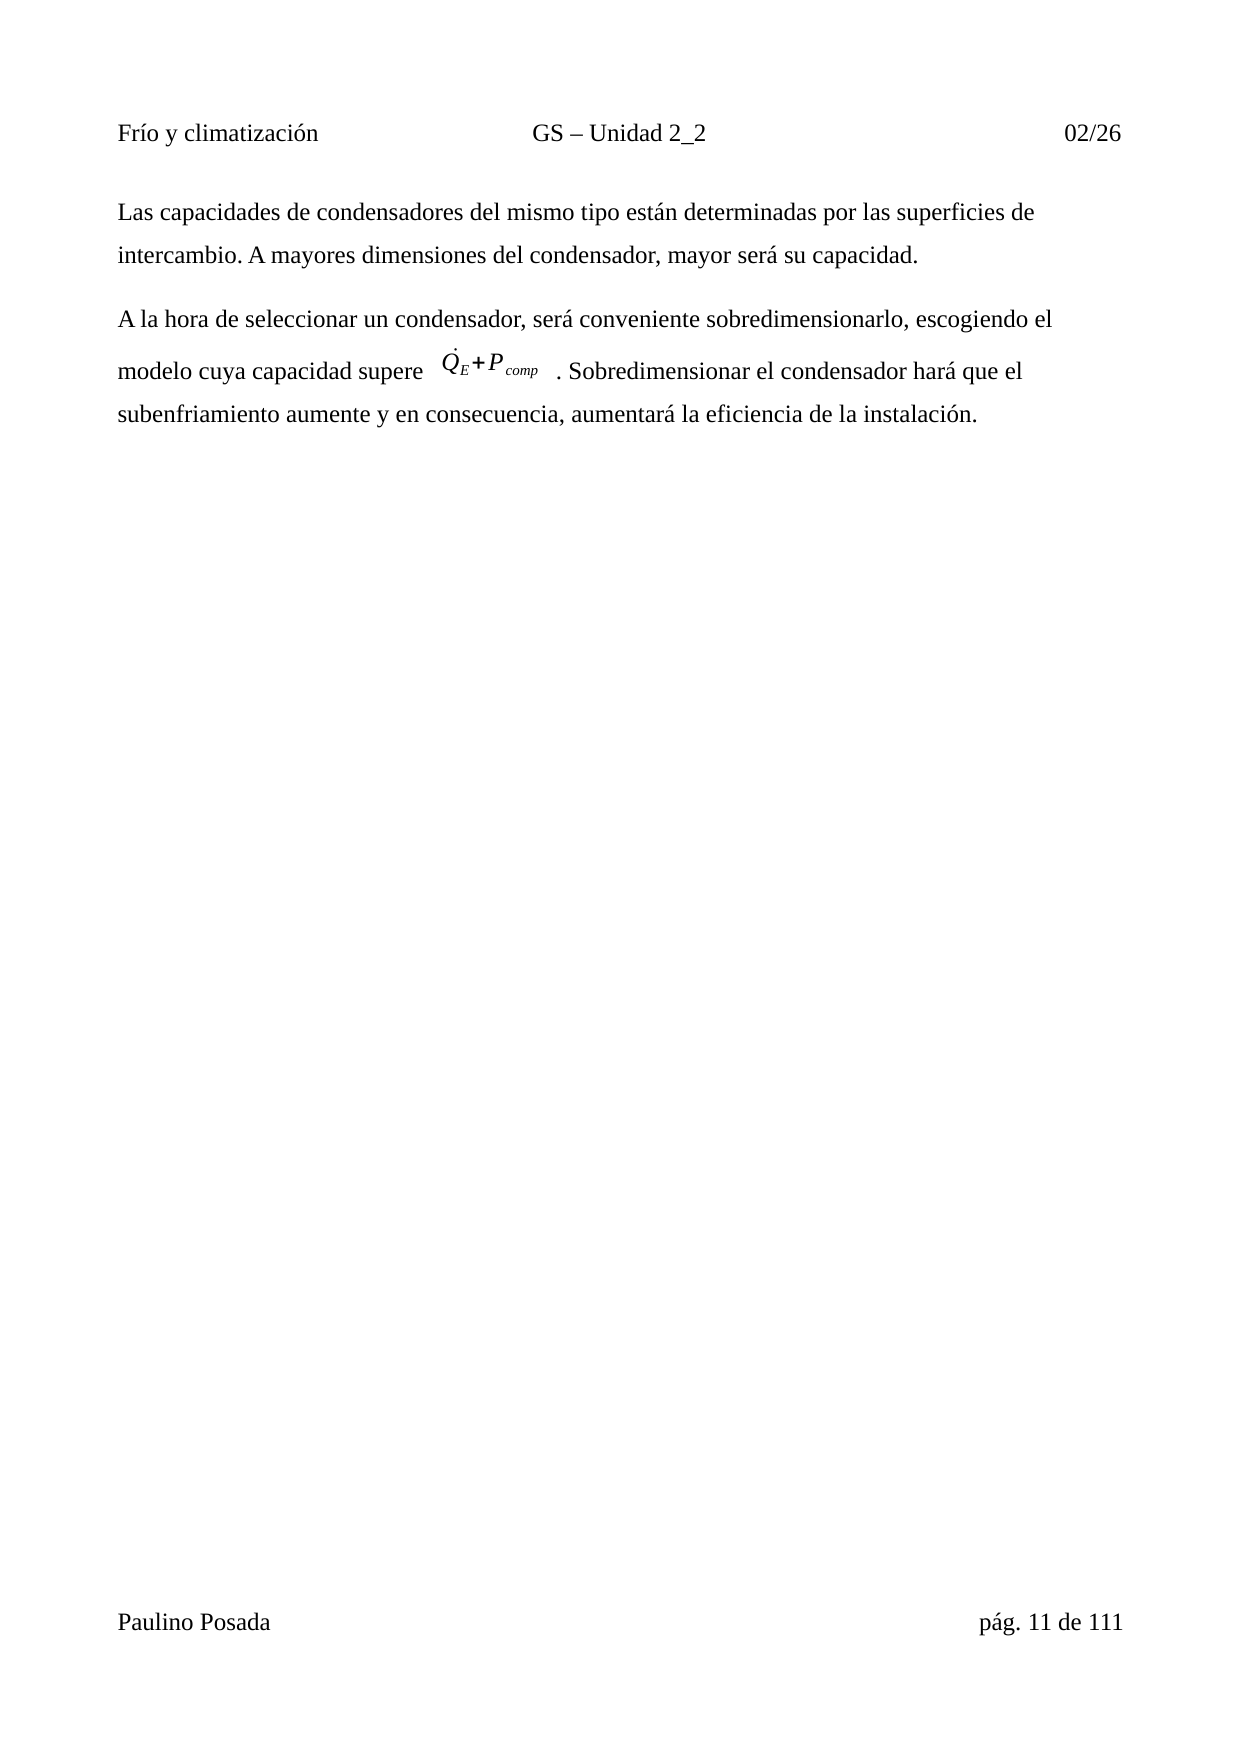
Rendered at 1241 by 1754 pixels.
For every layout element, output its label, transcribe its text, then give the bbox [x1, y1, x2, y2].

text A la hora de seleccionar un condensador, será conveniente sobredimensionarlo, escogiendo el modelo cuya capacidad supere. Sobredimensionar el condensador hará que el subenfriamiento aumente y en consecuencia, aumentará la eficiencia de la instalación. [117, 304, 1123, 428]
text Las capacidades de condensadores del mismo tipo están determinadas por las superficies de intercambio. A mayores dimensiones del condensador, mayor será su capacidad. [117, 197, 1123, 269]
